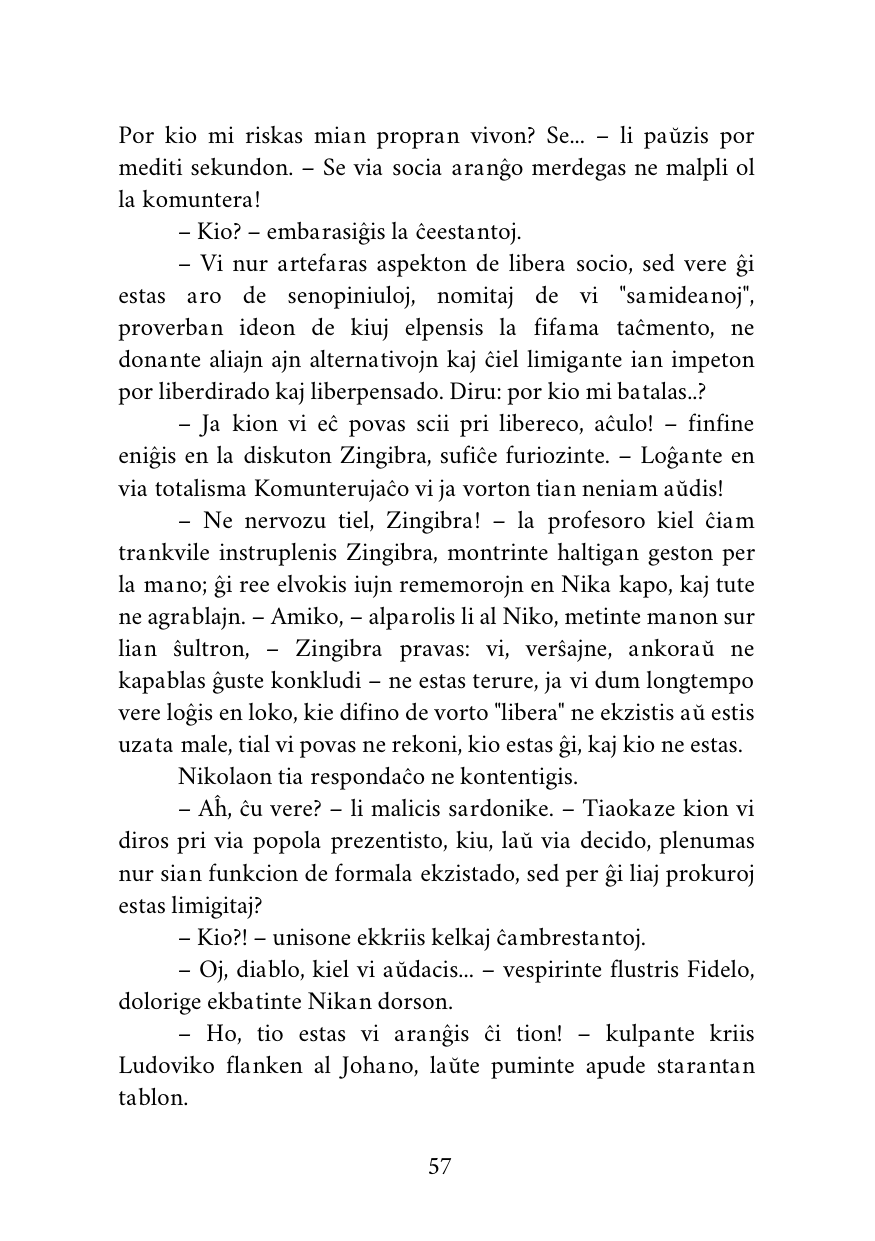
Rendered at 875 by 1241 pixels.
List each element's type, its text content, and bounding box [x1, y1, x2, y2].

text Nikolaon tia respondaĉo ne kontentigis. [118, 760, 756, 792]
text – Aĥ, ĉu vere? – li malicis sardonike. – Tiaokaze kion vi diros pri via popola prezentisto, kiu, laŭ via decido, plenumas nur sian funkcion de formala ekzistado, sed per ĝi liaj prokuroj estas limigitaj? [118, 792, 756, 920]
text – Vi nur artefaras aspekton de libera socio, sed vere ĝi estas aro de senopiniuloj, nomitaj de vi "samideanoj", proverban ideon de kiuj elpensis la fifama taĉmento, ne donante aliajn ajn alternativojn kaj ĉiel limigante ian impeton por liberdirado kaj liberpensado. Diru: por kio mi batalas..? [118, 246, 756, 407]
text Por kio mi riskas mian propran vivon? Se... – li paŭzis por mediti sekundon. – Se via socia aranĝo merdegas ne malpli ol la komuntera! [118, 118, 756, 214]
text – Ho, tio estas vi aranĝis ĉi tion! – kulpante kriis Ludoviko flanken al Johano, laŭte puminte apude starantan tablon. [118, 1016, 756, 1113]
text – Ja kion vi eĉ povas scii pri libereco, aĉulo! – finfine eniĝis en la diskuton Zingibra, sufiĉe furiozinte. – Loĝante en via totalisma Komunterujaĉo vi ja vorton tian neniam aŭdis! [118, 407, 756, 503]
text – Ne nervozu tiel, Zingibra! – la profesoro kiel ĉiam trankvile instruplenis Zingibra, montrinte haltigan geston per la mano; ĝi ree elvokis iujn rememorojn en Nika kapo, kaj tute ne agrablajn. – Amiko, – alparolis li al Niko, metinte manon sur lian ŝultron, – Zingibra pravas: vi, verŝajne, ankoraŭ ne kapablas ĝuste konkludi – ne estas terure, ja vi dum longtempo vere loĝis en loko, kie difino de vorto "libera" ne ekzistis aŭ estis uzata male, tial vi povas ne rekoni, kio estas ĝi, kaj kio ne estas. [118, 503, 756, 760]
text – Kio? – embarasiĝis la ĉeestantoj. [118, 214, 756, 246]
text – Kio?! – unisone ekkriis kelkaj ĉambrestantoj. [118, 920, 756, 952]
text – Oj, diablo, kiel vi aŭdacis... – vespirinte flustris Fidelo, dolorige ekbatinte Nikan dorson. [118, 952, 756, 1016]
